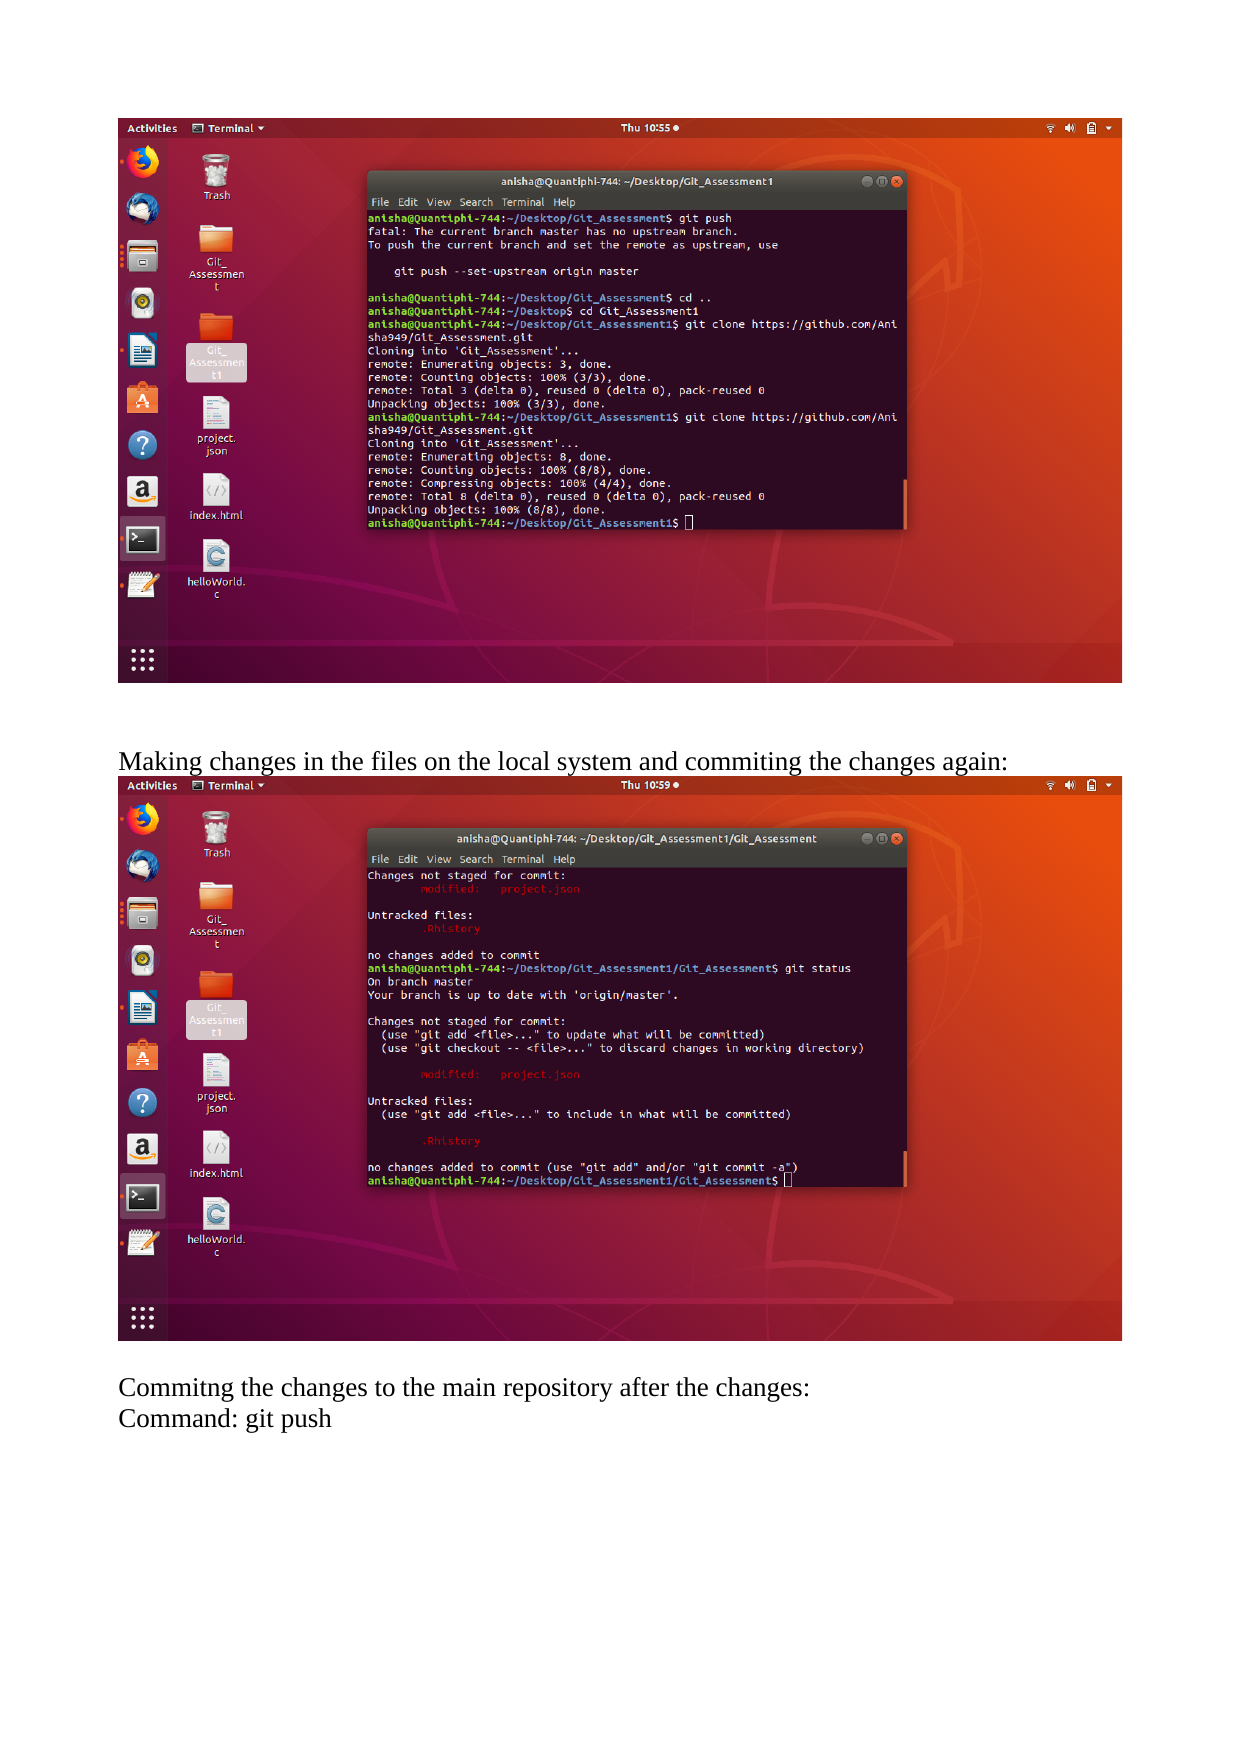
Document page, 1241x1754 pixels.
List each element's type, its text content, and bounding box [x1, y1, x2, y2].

picture [118, 776, 1123, 1341]
picture [118, 118, 1123, 683]
text Making changes in the files on the local system and commiting the changes again: [118, 745, 1122, 776]
text Command: git push [118, 1403, 1122, 1434]
text Commitng the changes to the main repository after the changes: [118, 1371, 1122, 1403]
